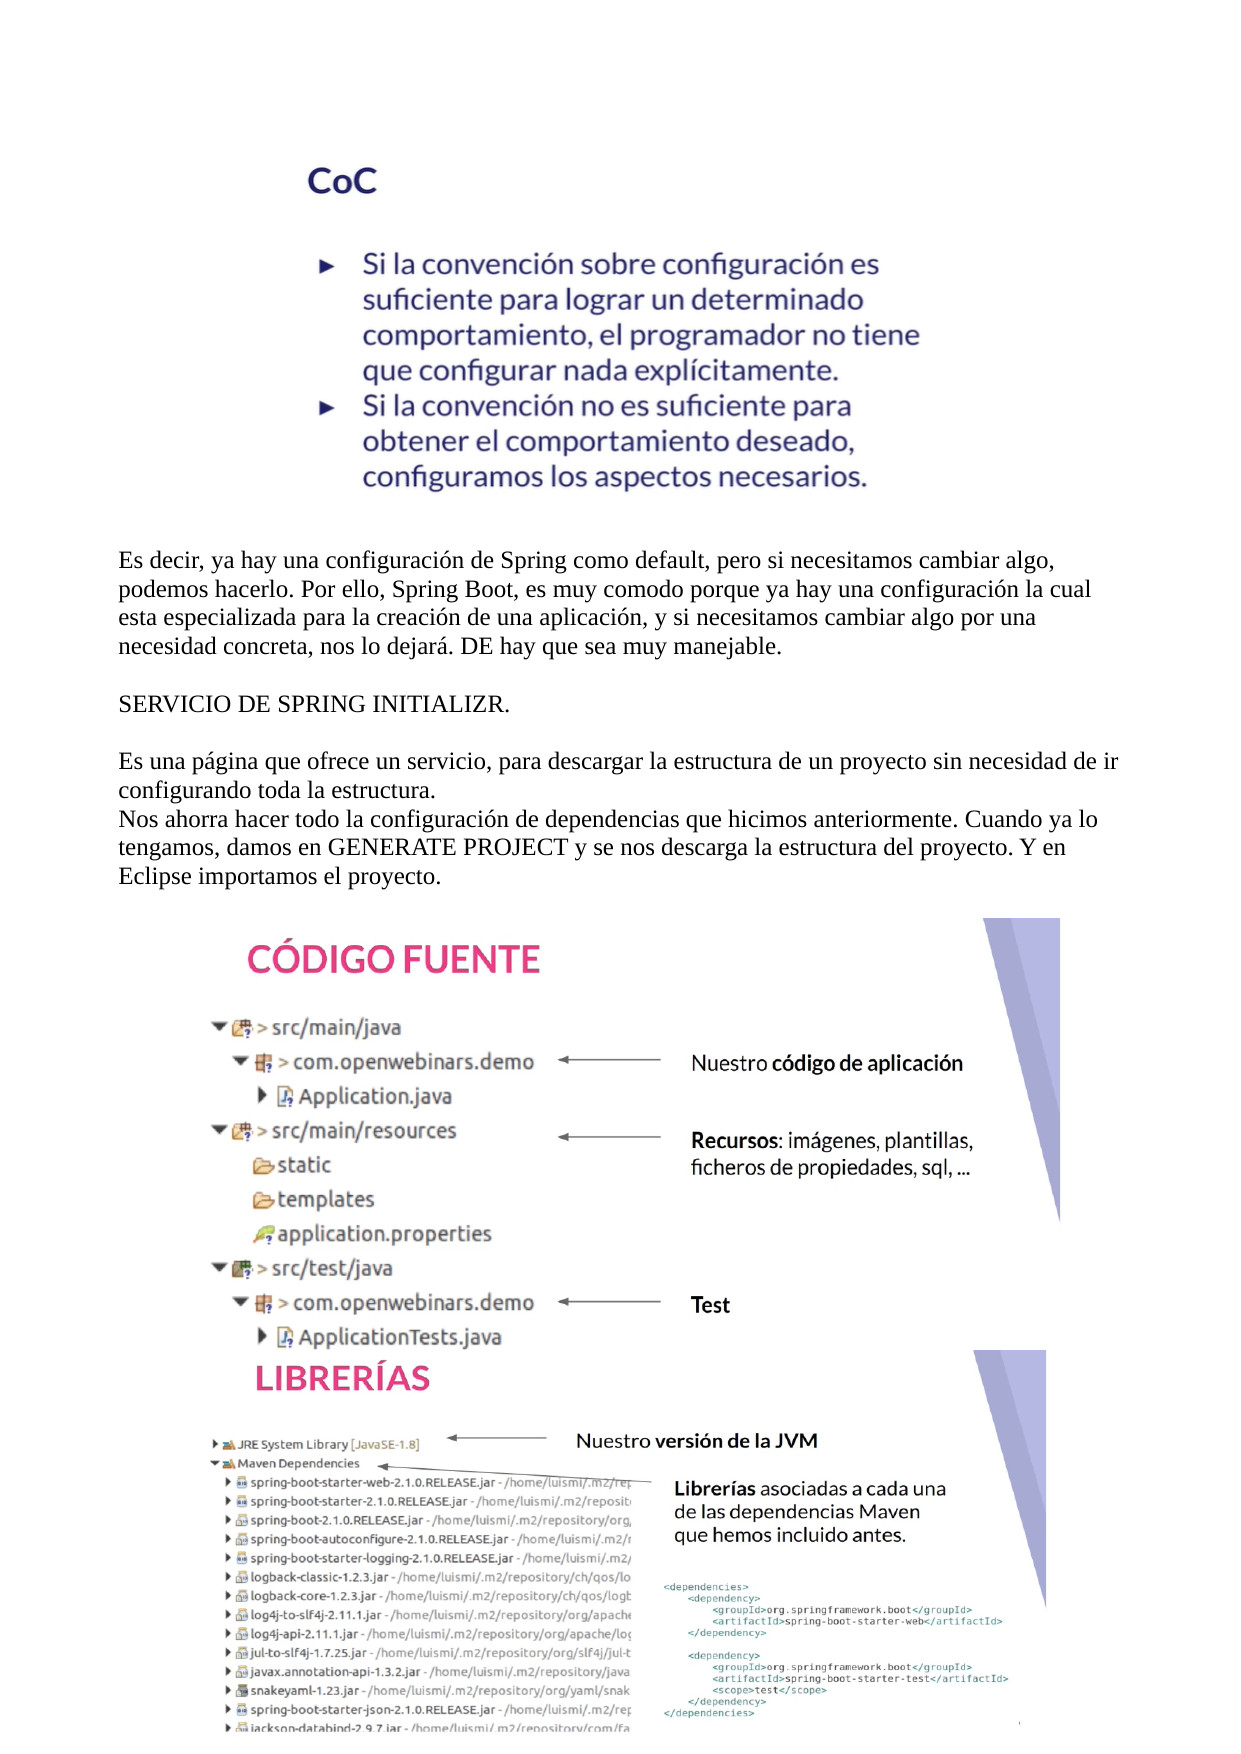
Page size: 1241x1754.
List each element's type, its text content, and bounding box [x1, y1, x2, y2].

text Es decir, ya hay una configuración de Spring como default, pero si necesitamos cambiar algo, podemos hacerlo. Por ello, Spring Boot, es muy comodo porque ya hay una configuración la cual esta especializada para la creación de una aplicación, y si necesitamos cambiar algo por una necesidad concreta, nos lo dejará. DE hay que sea muy manejable. [118, 147, 1122, 660]
text SERVICIO DE SPRING INITIALIZR. [118, 689, 1122, 717]
text Es una página que ofrece un servicio, para descargar la estructura de un proyecto sin necesidad de ir configurando toda la estructura. [118, 746, 1122, 804]
text Nos ahorra hacer todo la configuración de dependencias que hicimos anteriormente. Cuando ya lo tengamos, damos en GENERATE PROJECT y se nos descarga la estructura del proyecto. Y en Eclipse importamos el proyecto. [118, 804, 1122, 890]
